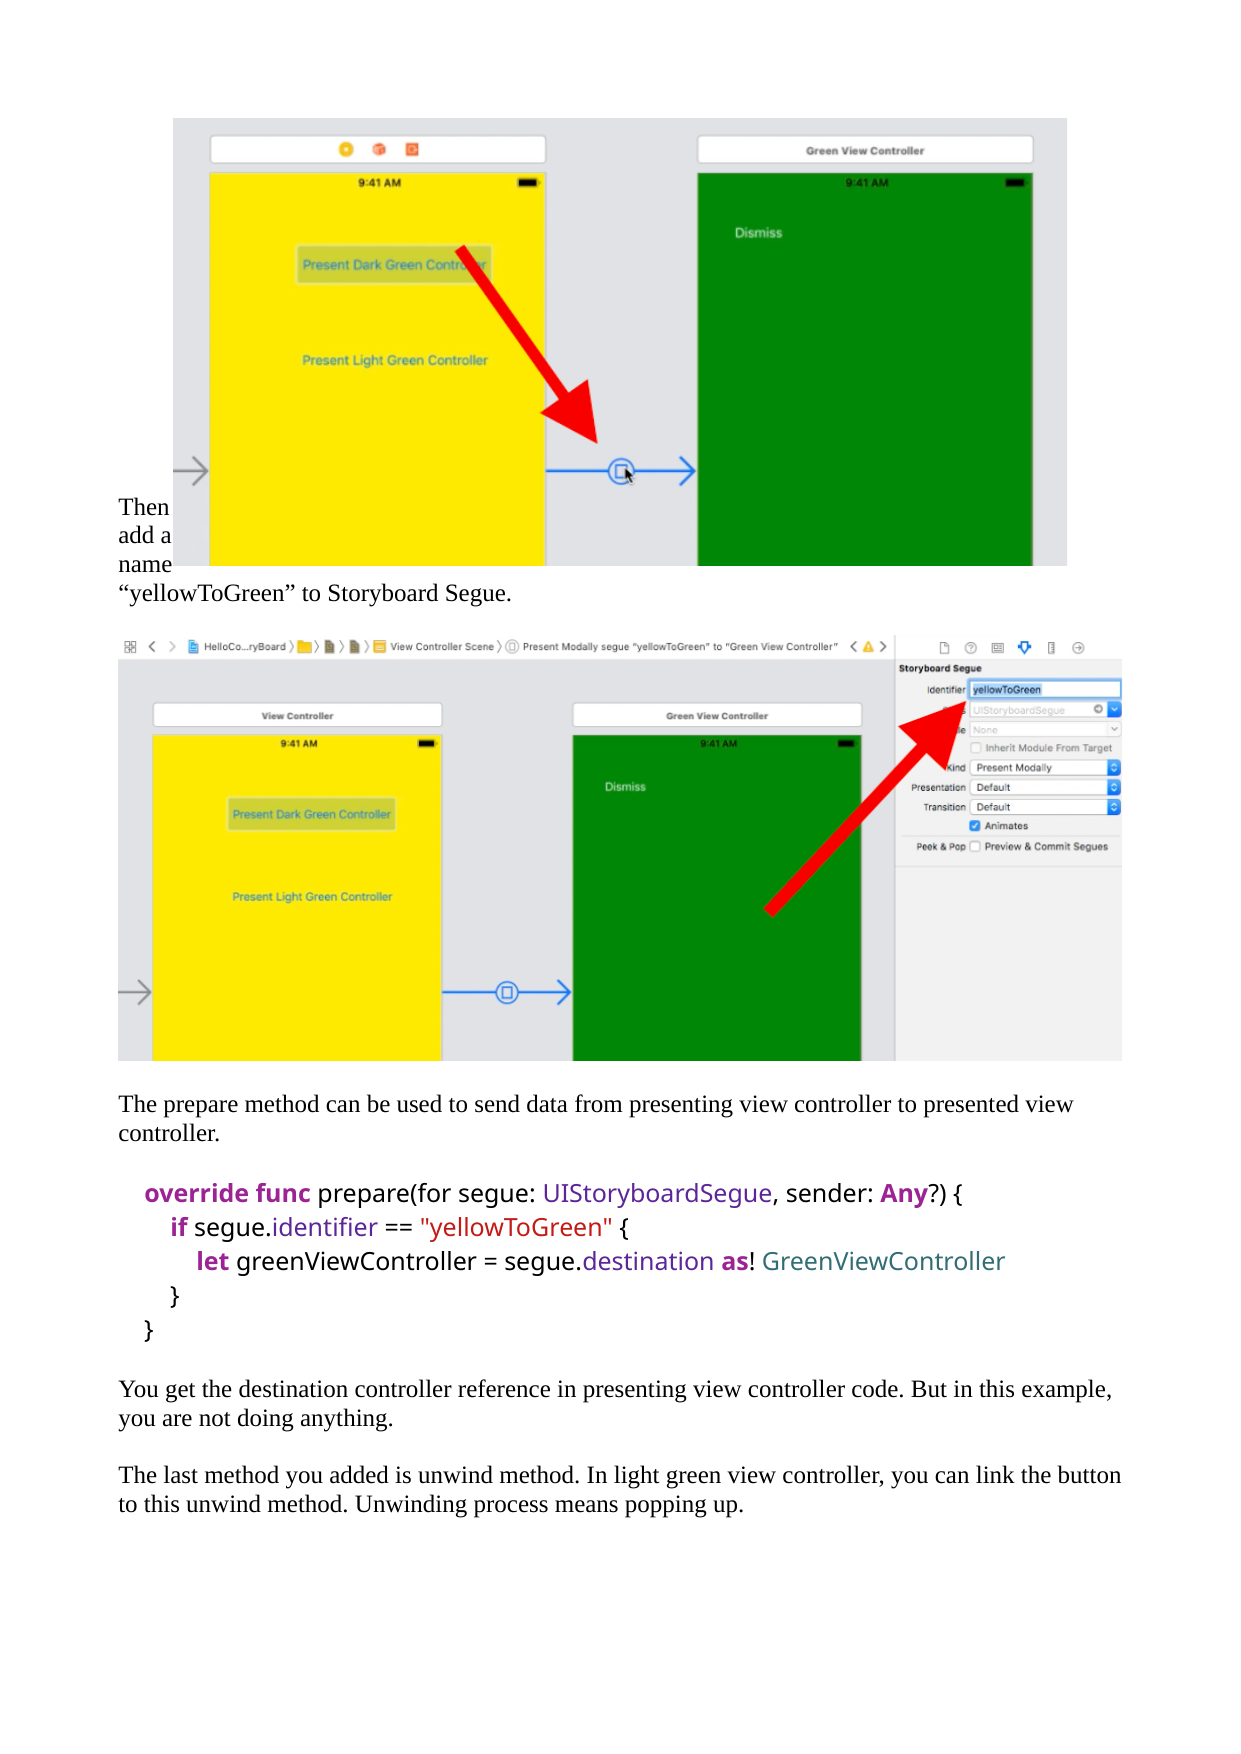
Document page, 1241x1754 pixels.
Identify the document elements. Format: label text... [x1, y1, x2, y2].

text You get the destination controller reference in presenting view controller code. But in this example, you are not doing anything. [118, 1374, 1122, 1432]
text } [118, 1312, 1122, 1346]
text let greenViewController = segue.destination as! GreenViewController [118, 1243, 1122, 1277]
text } [118, 1277, 1122, 1312]
text The prepare method can be used to send data from presenting view controller to presented view controller. [118, 1089, 1122, 1147]
text override func prepare(for segue: UIStoryboardSegue, sender: Any?) { [118, 1175, 1122, 1209]
picture [173, 118, 1068, 566]
text if segue.identifier == "yellowToGreen" { [118, 1209, 1122, 1243]
text The last method you added is unwind method. In light green view controller, you can link the button to this unwind method. Unwinding process means popping up. [118, 1461, 1122, 1518]
text Then add a name “yellowToGreen” to Storyboard Segue. [118, 492, 1122, 607]
picture [118, 635, 1123, 1061]
